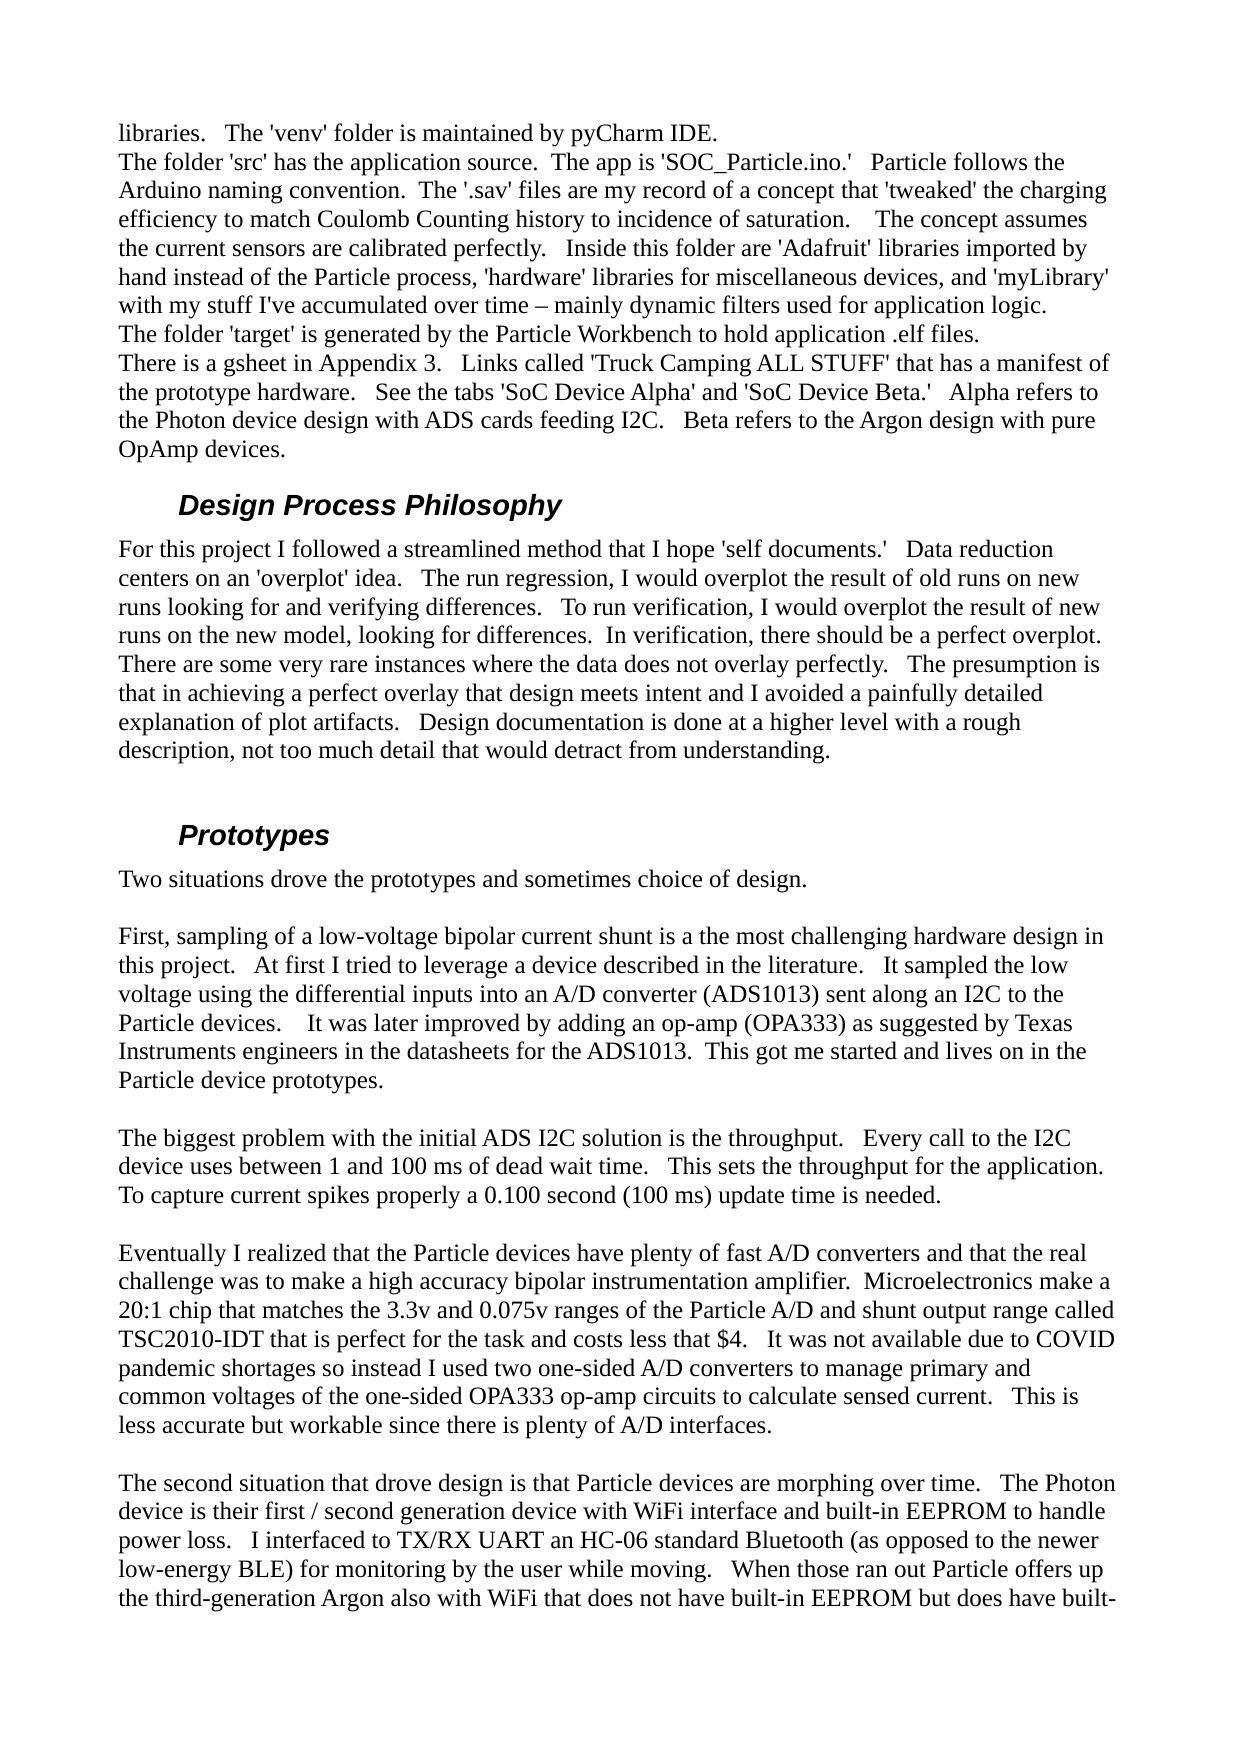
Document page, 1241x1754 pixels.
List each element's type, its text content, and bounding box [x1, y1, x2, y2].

text First, sampling of a low-voltage bipolar current shunt is a the most challenging hardware design in this project. At first I tried to leverage a device described in the literature. It sampled the low voltage using the differential inputs into an A/D converter (ADS1013) sent along an I2C to the Particle devices. It was later improved by adding an op-amp (OPA333) as suggested by Texas Instruments engineers in the datasheets for the ADS1013. This got me started and lives on in the Particle device prototypes. [118, 921, 1122, 1094]
text The biggest problem with the initial ADS I2C solution is the throughput. Every call to the I2C device uses between 1 and 100 ms of dead wait time. This sets the throughput for the application. To capture current spikes properly a 0.100 second (100 ms) update time is needed. [118, 1123, 1122, 1209]
text For this project I followed a streamlined method that I hope 'self documents.' Data reduction centers on an 'overplot' idea. The run regression, I would overplot the result of old runs on new runs looking for and verifying differences. To run verification, I would overplot the result of new runs on the new model, looking for differences. In verification, there should be a perfect overplot. There are some very rare instances where the data does not overlay perfectly. The presumption is that in achieving a perfect overlay that design meets intent and I avoided a painfully detailed explanation of plot artifacts. Design documentation is done at a higher level with a rough description, not too much detail that would detract from understanding. [118, 534, 1122, 764]
subtitle Design Process Philosophy [118, 488, 1122, 522]
text The second situation that drove design is that Particle devices are morphing over time. The Photon device is their first / second generation device with WiFi interface and built-in EEPROM to handle power loss. I interfaced to TX/RX UART an HC-06 standard Bluetooth (as opposed to the newer low-energy BLE) for monitoring by the user while moving. When those ran out Particle offers up the third-generation Argon also with WiFi that does not have built-in EEPROM but does have built- [118, 1468, 1122, 1611]
text There is a gsheet in Appendix 3. Links called 'Truck Camping ALL STUFF' that has a manifest of the prototype hardware. See the tabs 'SoC Device Alpha' and 'SoC Device Beta.' Alpha refers to the Photon device design with ADS cards feeding I2C. Beta refers to the Argon design with pure OpAmp devices. [118, 348, 1122, 463]
text Two situations drove the prototypes and sometimes choice of design. [118, 864, 1122, 893]
text Eventually I realized that the Particle devices have plenty of fast A/D converters and that the real challenge was to make a high accuracy bipolar instrumentation amplifier. Microelectronics make a 20:1 chip that matches the 3.3v and 0.075v ranges of the Particle A/D and shunt output range called TSC2010-IDT that is perfect for the task and costs less that $4. It was not available due to COVID pandemic shortages so instead I used two one-sided A/D converters to manage primary and common voltages of the one-sided OPA333 op-amp circuits to calculate sensed current. This is less accurate but workable since there is plenty of A/D interfaces. [118, 1238, 1122, 1439]
text libraries. The 'venv' folder is maintained by pyCharm IDE. [118, 118, 1122, 147]
text The folder 'src' has the application source. The app is 'SOC_Particle.ino.' Particle follows the Arduino naming convention. The '.sav' files are my record of a concept that 'tweaked' the charging efficiency to match Coulomb Counting history to incidence of saturation. The concept assumes the current sensors are calibrated perfectly. Inside this folder are 'Adafruit' libraries imported by hand instead of the Particle process, 'hardware' libraries for miscellaneous devices, and 'myLibrary' with my stuff I've accumulated over time – mainly dynamic filters used for application logic. [118, 147, 1122, 319]
subtitle Prototypes [118, 818, 1122, 851]
text The folder 'target' is generated by the Particle Workbench to hold application .elf files. [118, 319, 1122, 348]
